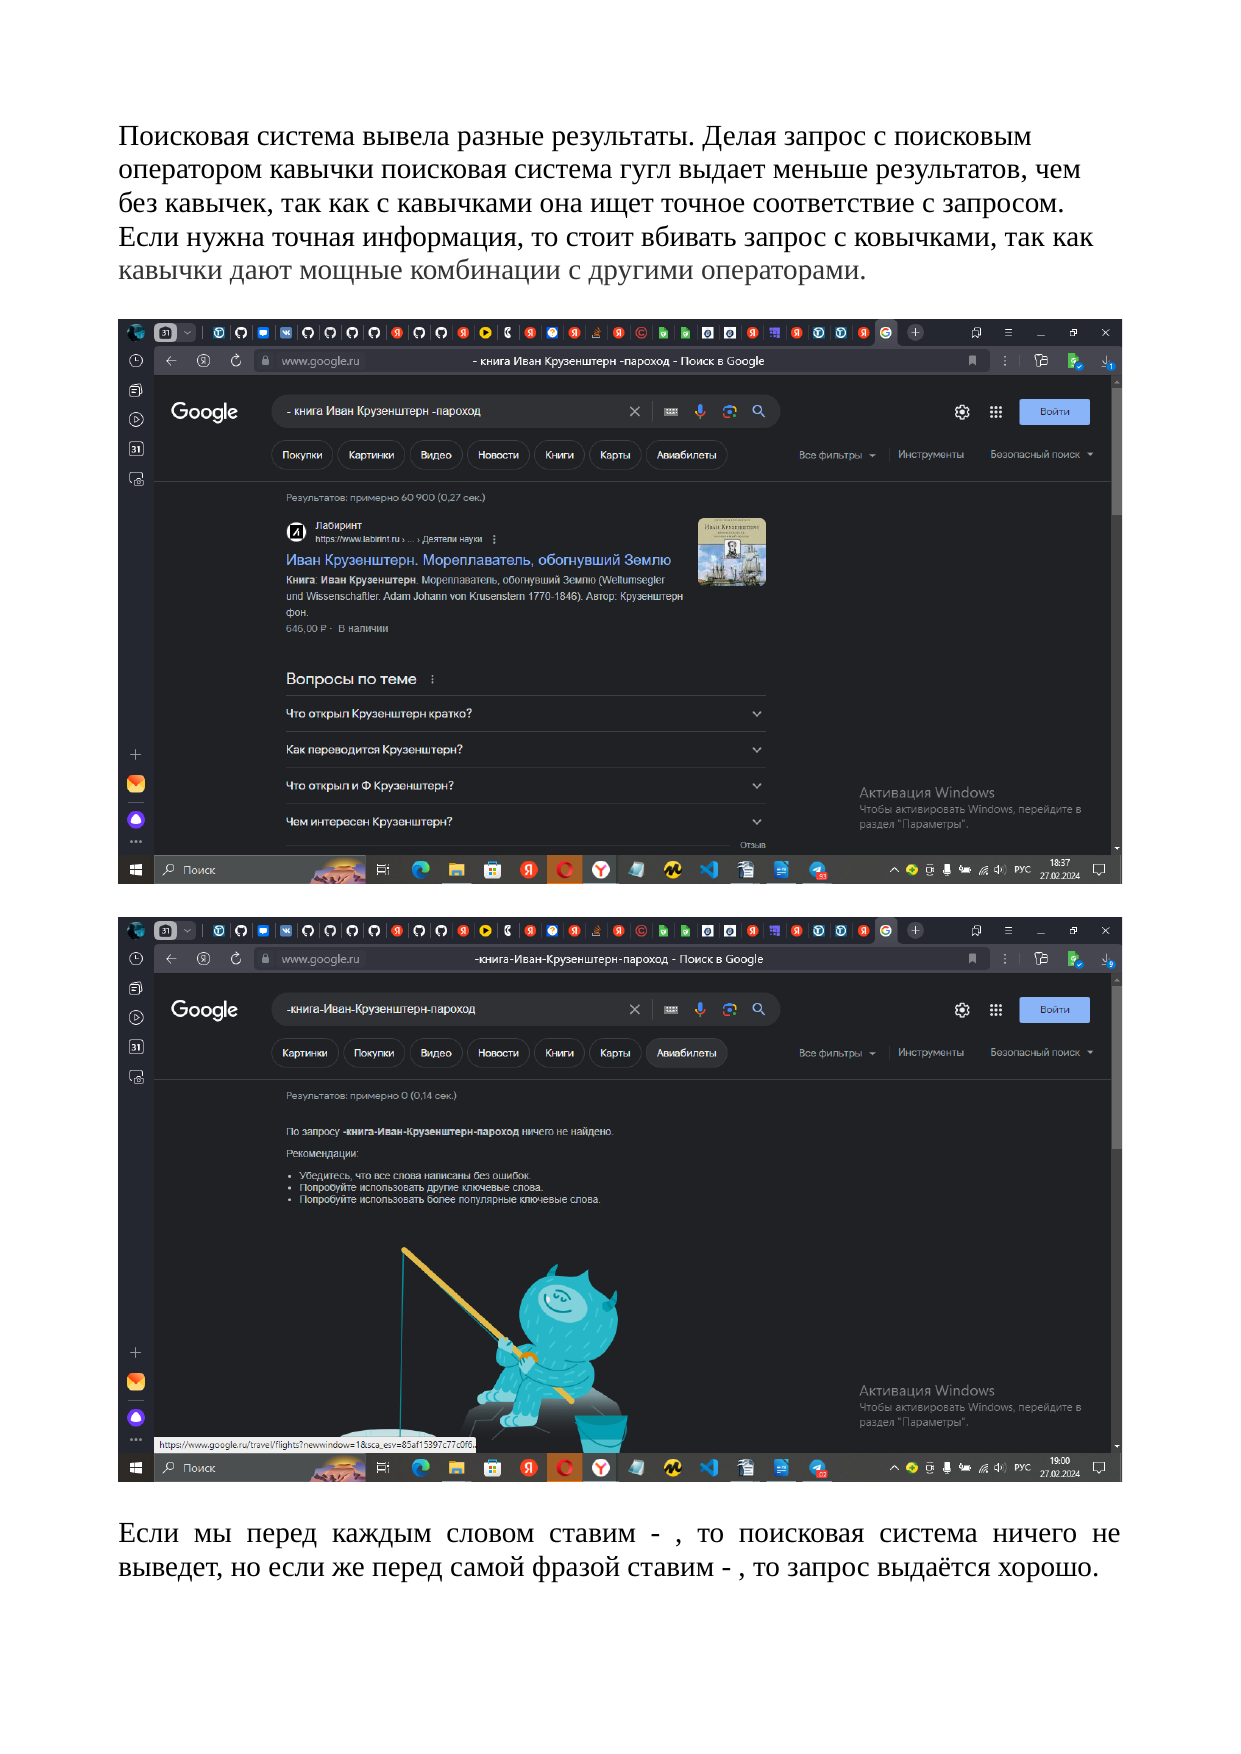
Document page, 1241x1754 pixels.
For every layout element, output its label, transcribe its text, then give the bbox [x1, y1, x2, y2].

picture [118, 917, 1123, 1482]
text Если мы перед каждым словом ставим - , то поисковая система ничего не выведет, но если же перед самой фразой ставим - , то запрос выдаётся хорошо. [118, 1515, 1122, 1582]
picture [118, 319, 1123, 884]
text Поисковая система вывела разные результаты. Делая запрос с поисковым оператором кавычки поисковая система гугл выдает меньше результатов, чем без кавычек, так как с кавычками она ищет точное соответствие с запросом. Если нужна точная информация, то стоит вбивать запрос с ковычками, так как кавычки дают мощные комбинации с другими операторами. [118, 118, 1122, 286]
